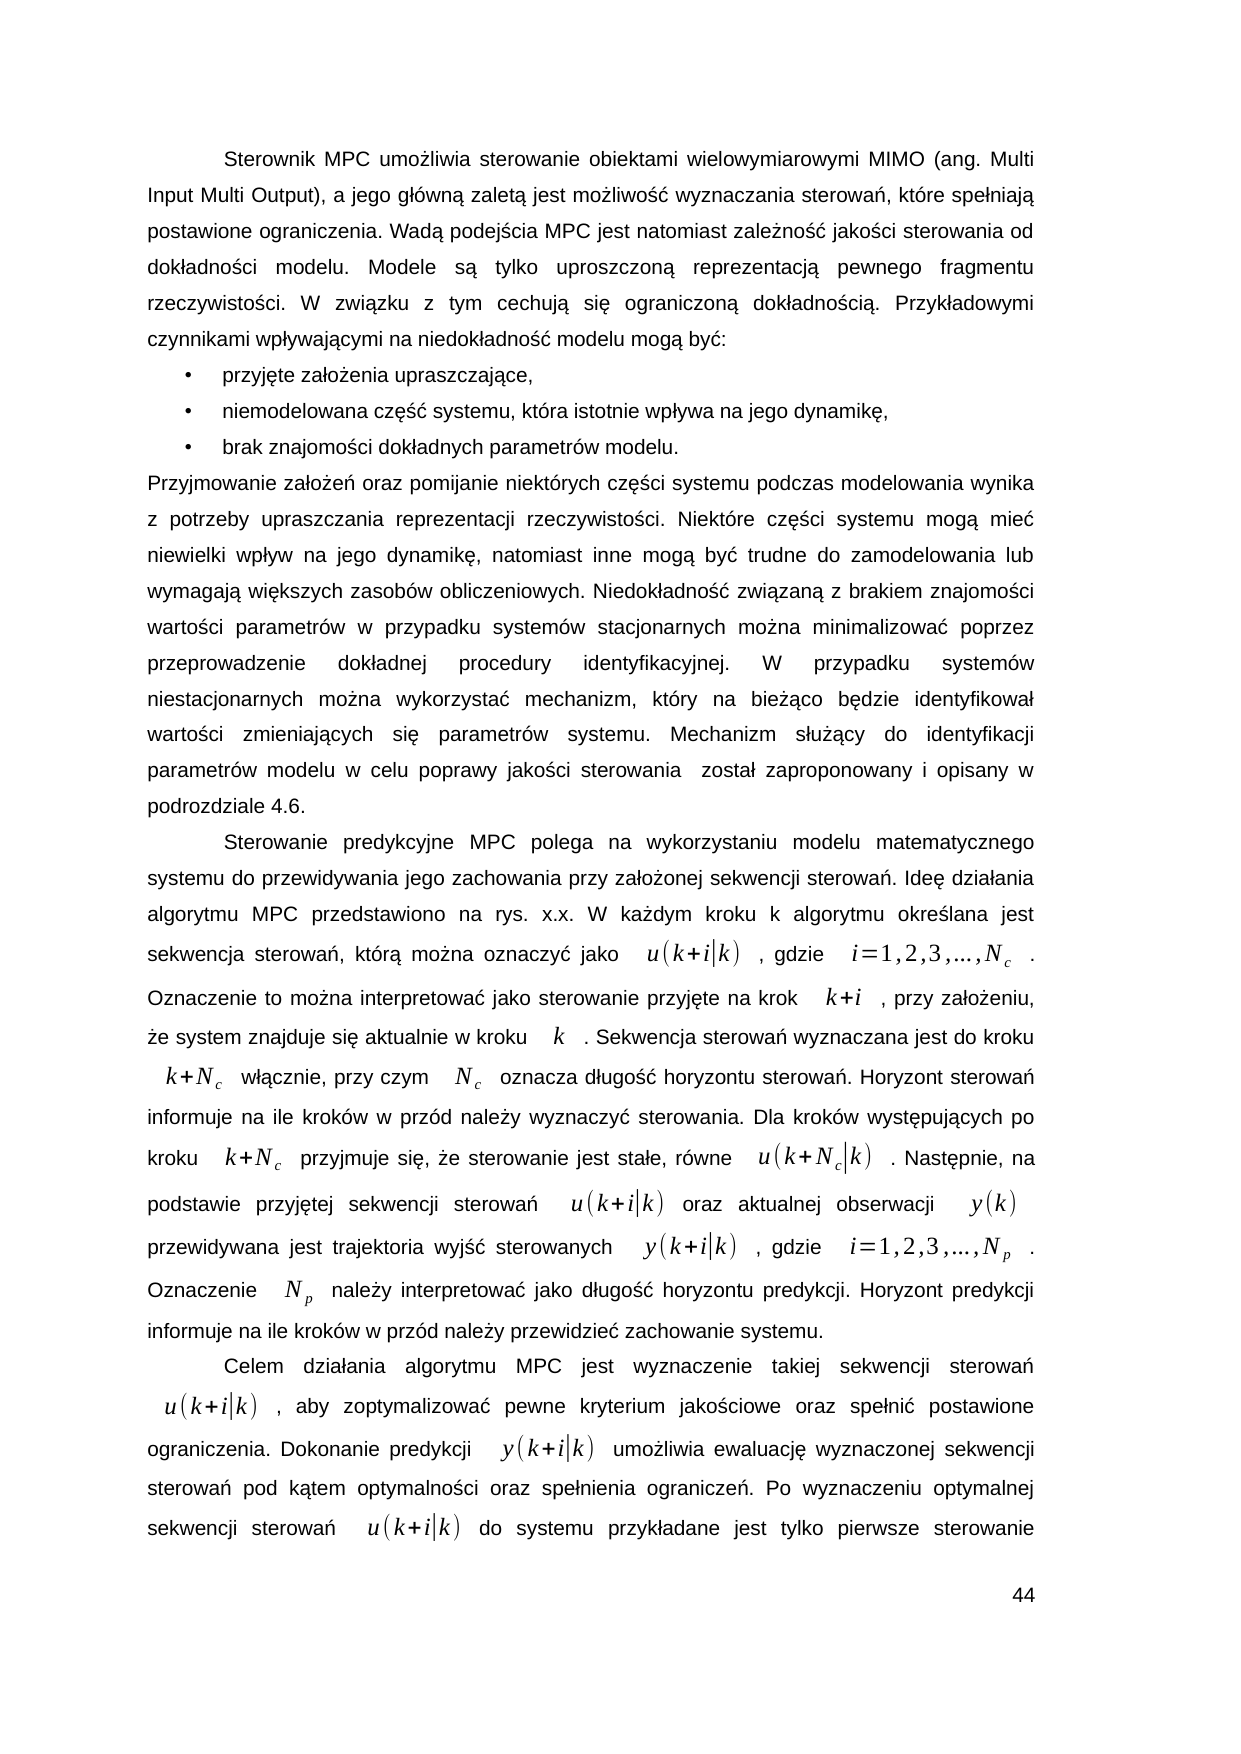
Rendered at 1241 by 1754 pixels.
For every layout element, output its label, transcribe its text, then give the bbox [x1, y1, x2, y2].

text Sterowanie predykcyjne MPC polega na wykorzystaniu modelu matematycznego systemu do przewidywania jego zachowania przy założonej sekwencji sterowań. Ideę działania algorytmu MPC przedstawiono na rys. x.x. W każdym kroku k algorytmu określana jest sekwencja sterowań, którą można oznaczyć jako , gdzie . Oznaczenie to można interpretować jako sterowanie przyjęte na krok , przy założeniu, że system znajduje się aktualnie w kroku . Sekwencja sterowań wyznaczana jest do kroku włącznie, przy czym oznacza długość horyzontu sterowań. Horyzont sterowań informuje na ile kroków w przód należy wyznaczyć sterowania. Dla kroków występujących po kroku przyjmuje się, że sterowanie jest stałe, równe . Następnie, na podstawie przyjętej sekwencji sterowań oraz aktualnej obserwacji przewidywana jest trajektoria wyjść sterowanych , gdzie . Oznaczenie należy interpretować jako długość horyzontu predykcji. Horyzont predykcji informuje na ile kroków w przód należy przewidzieć zachowanie systemu. [147, 830, 1035, 1342]
list niemodelowana część systemu, która istotnie wpływa na jego dynamikę, [184, 399, 1035, 423]
text Celem działania algorytmu MPC jest wyznaczenie takiej sekwencji sterowań , aby zoptymalizować pewne kryterium jakościowe oraz spełnić postawione ograniczenia. Dokonanie predykcji umożliwia ewaluację wyznaczonej sekwencji sterowań pod kątem optymalności oraz spełnienia ograniczeń. Po wyznaczeniu optymalnej sekwencji sterowań do systemu przykładane jest tylko pierwsze sterowanie . W następnym krokuprocedura optymalizacji powtarza się przy założeniu, że jest aktualną obserwacją wyjścia sterowanego. Systematyczne powtarzanie procedury optymalizacji w każdym kolejnym kroku ma istotne znaczenie, ponieważ pozwala uwzględnić sprzężenie zwrotne od aktualnej obserwacji . Gdyby sterowanie odbywało się w układzie otwartym (ang. open-loop) bez sprzężenia zwrotnego, a procedura optymalizacji byłaby wykonywana tylko w pierwszym kroku to niedokładności modelu mogłyby, na dłuższym horyzoncie, doprowadzić do istotnej rozbieżności między rzeczywistą, a przewidywana trajektorią wyjścia. W pracy wykorzystano wersję algorytmu MPC z przesuwnym horyzontem. Termin ten oznacza, że w każdym kolejnym kroku horyzont sterowania oraz predykcji są przesuwane o krok w przód, a ich długość pozostaje niezmienna. W ogólności przy przejściu z kroku na krok horyzont predykcji przesuwany jest z zakresu do zakresu . W przypadku horyzontu sterowań zakres zmienia się podobnie. [147, 1354, 1035, 1543]
text Sterownik MPC umożliwia sterowanie obiektami wielowymiarowymi MIMO (ang. Multi Input Multi Output), a jego główną zaletą jest możliwość wyznaczania sterowań, które spełniają postawione ograniczenia. Wadą podejścia MPC jest natomiast zależność jakości sterowania od dokładności modelu. Modele są tylko uproszczoną reprezentacją pewnego fragmentu rzeczywistości. W związku z tym cechują się ograniczoną dokładnością. Przykładowymi czynnikami wpływającymi na niedokładność modelu mogą być: [147, 147, 1035, 351]
list przyjęte założenia upraszczające, [184, 363, 1035, 387]
list brak znajomości dokładnych parametrów modelu. [184, 435, 1035, 459]
list Przyjmowanie założeń oraz pomijanie niektórych części systemu podczas modelowania wynika z potrzeby upraszczania reprezentacji rzeczywistości. Niektóre części systemu mogą mieć niewielki wpływ na jego dynamikę, natomiast inne mogą być trudne do zamodelowania lub wymagają większych zasobów obliczeniowych. Niedokładność związaną z brakiem znajomości wartości parametrów w przypadku systemów stacjonarnych można minimalizować poprzez przeprowadzenie dokładnej procedury identyfikacyjnej. W przypadku systemów niestacjonarnych można wykorzystać mechanizm, który na bieżąco będzie identyfikował wartości zmieniających się parametrów systemu. Mechanizm służący do identyfikacji parametrów modelu w celu poprawy jakości sterowania został zaproponowany i opisany w podrozdziale 4.6. [147, 471, 1035, 818]
